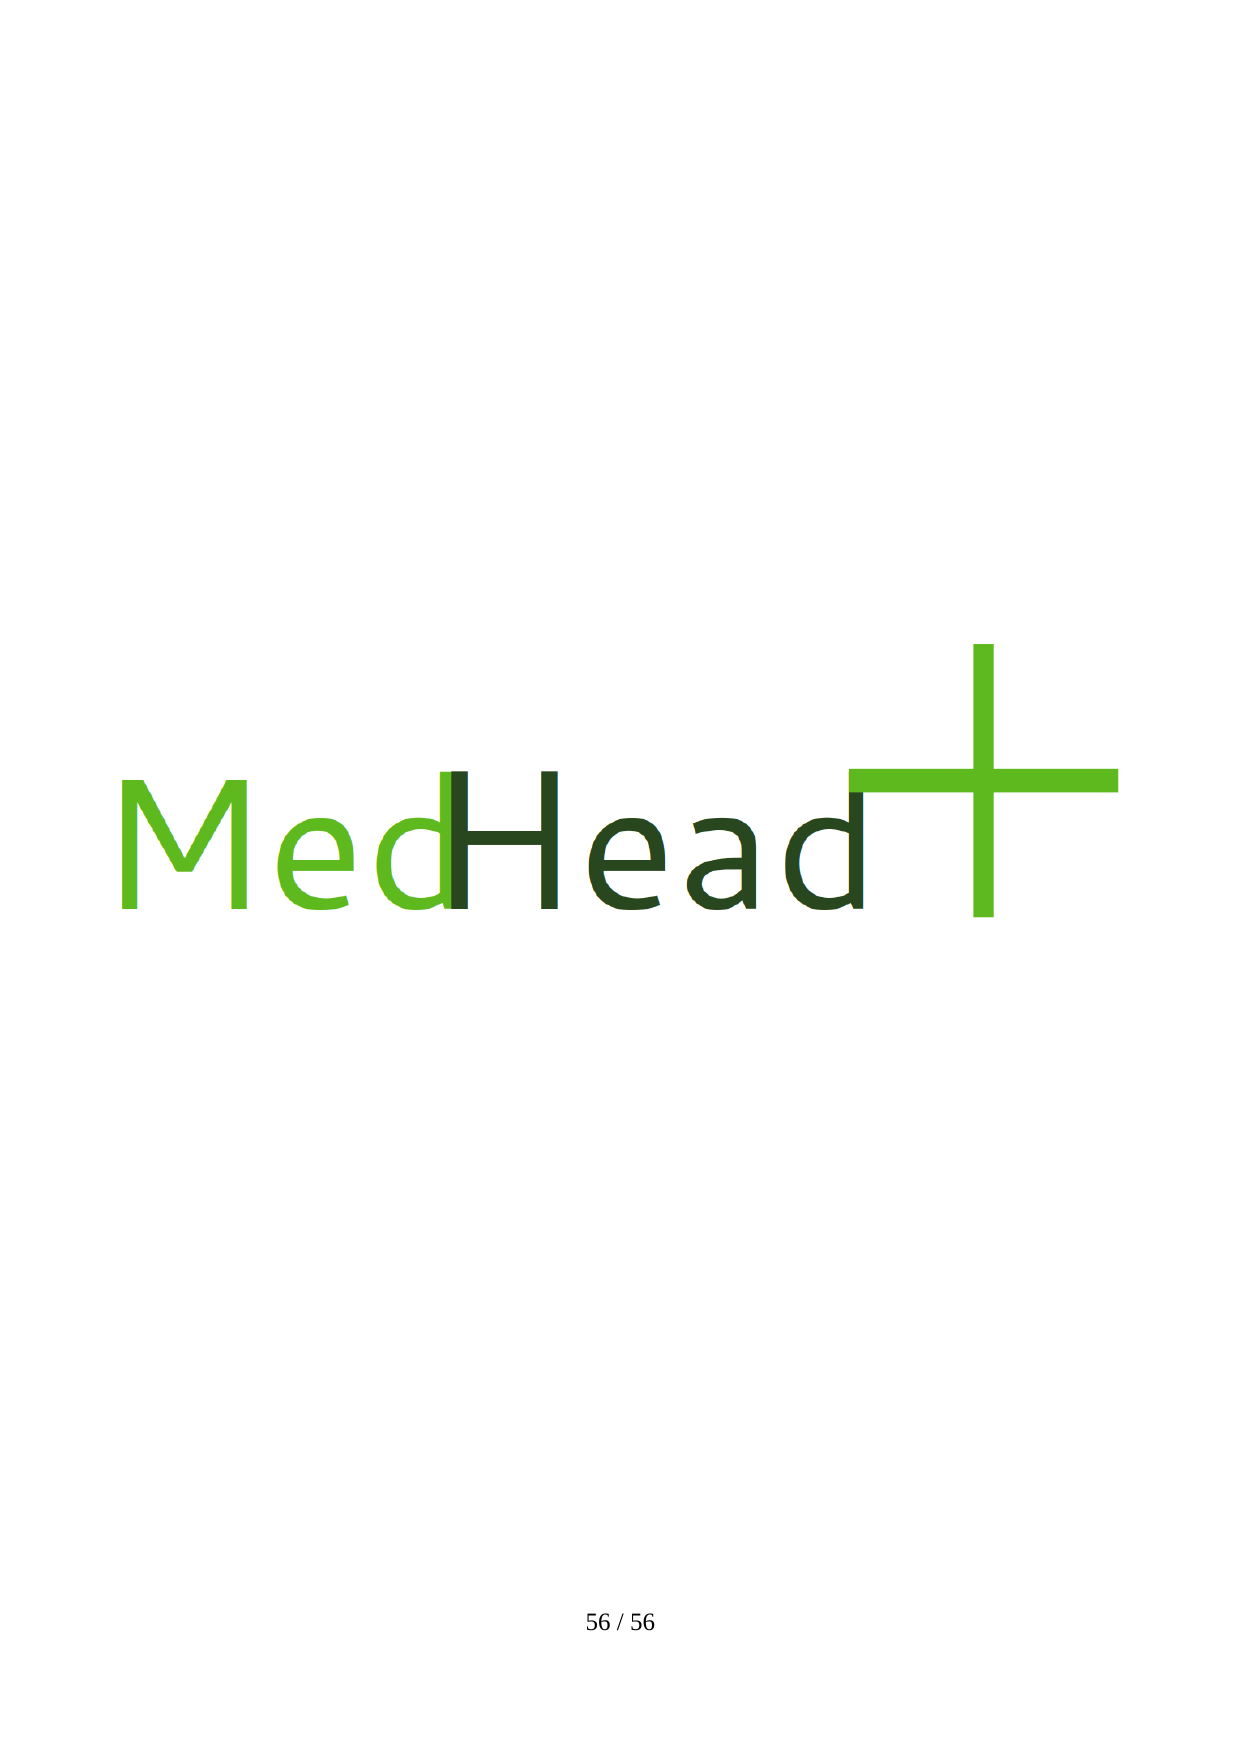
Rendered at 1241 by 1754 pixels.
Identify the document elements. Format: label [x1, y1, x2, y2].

picture [118, 638, 1123, 922]
